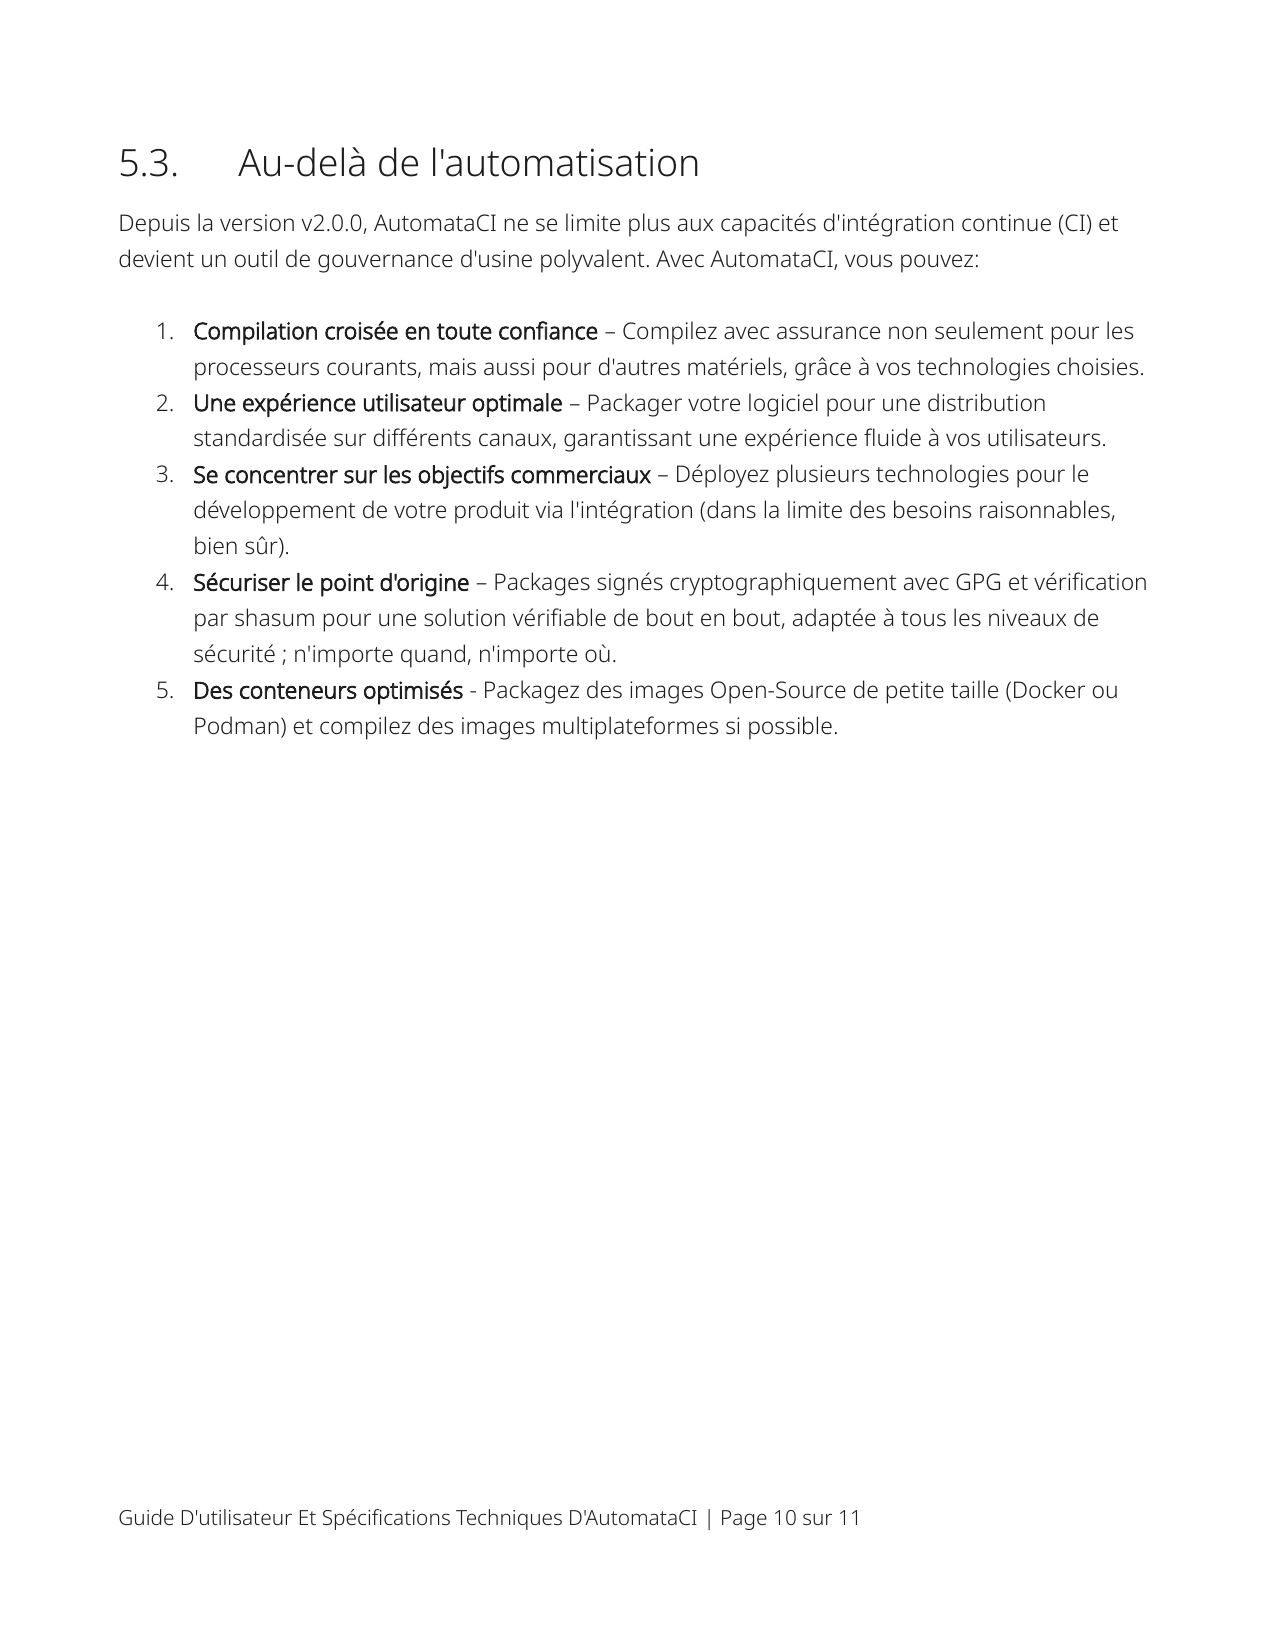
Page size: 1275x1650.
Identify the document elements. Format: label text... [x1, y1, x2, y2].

list Une expérience utilisateur optimale – Packager votre logiciel pour une distribution standardisée sur différents canaux, garantissant une expérience fluide à vos utilisateurs. [156, 386, 1157, 454]
list Se concentrer sur les objectifs commerciaux – Déployez plusieurs technologies pour le développement de votre produit via l'intégration (dans la limite des besoins raisonnables, bien sûr). [156, 458, 1157, 561]
text Depuis la version v2.0.0, AutomataCI ne se limite plus aux capacités d'intégration continue (CI) et devient un outil de gouvernance d'usine polyvalent. Avec AutomataCI, vous pouvez: [118, 207, 1157, 274]
list Compilation croisée en toute confiance – Compilez avec assurance non seulement pour les processeurs courants, mais aussi pour d'autres matériels, grâce à vos technologies choisies. [156, 314, 1157, 382]
subtitle Au-delà de l'automatisation [118, 136, 1157, 187]
list Sécuriser le point d'origine – Packages signés cryptographiquement avec GPG et vérification par shasum pour une solution vérifiable de bout en bout, adaptée à tous les niveaux de sécurité ; n'importe quand, n'importe où. [156, 566, 1157, 669]
list Des conteneurs optimisés - Packagez des images Open-Source de petite taille (Docker ou Podman) et compilez des images multiplateformes si possible. [156, 674, 1157, 741]
